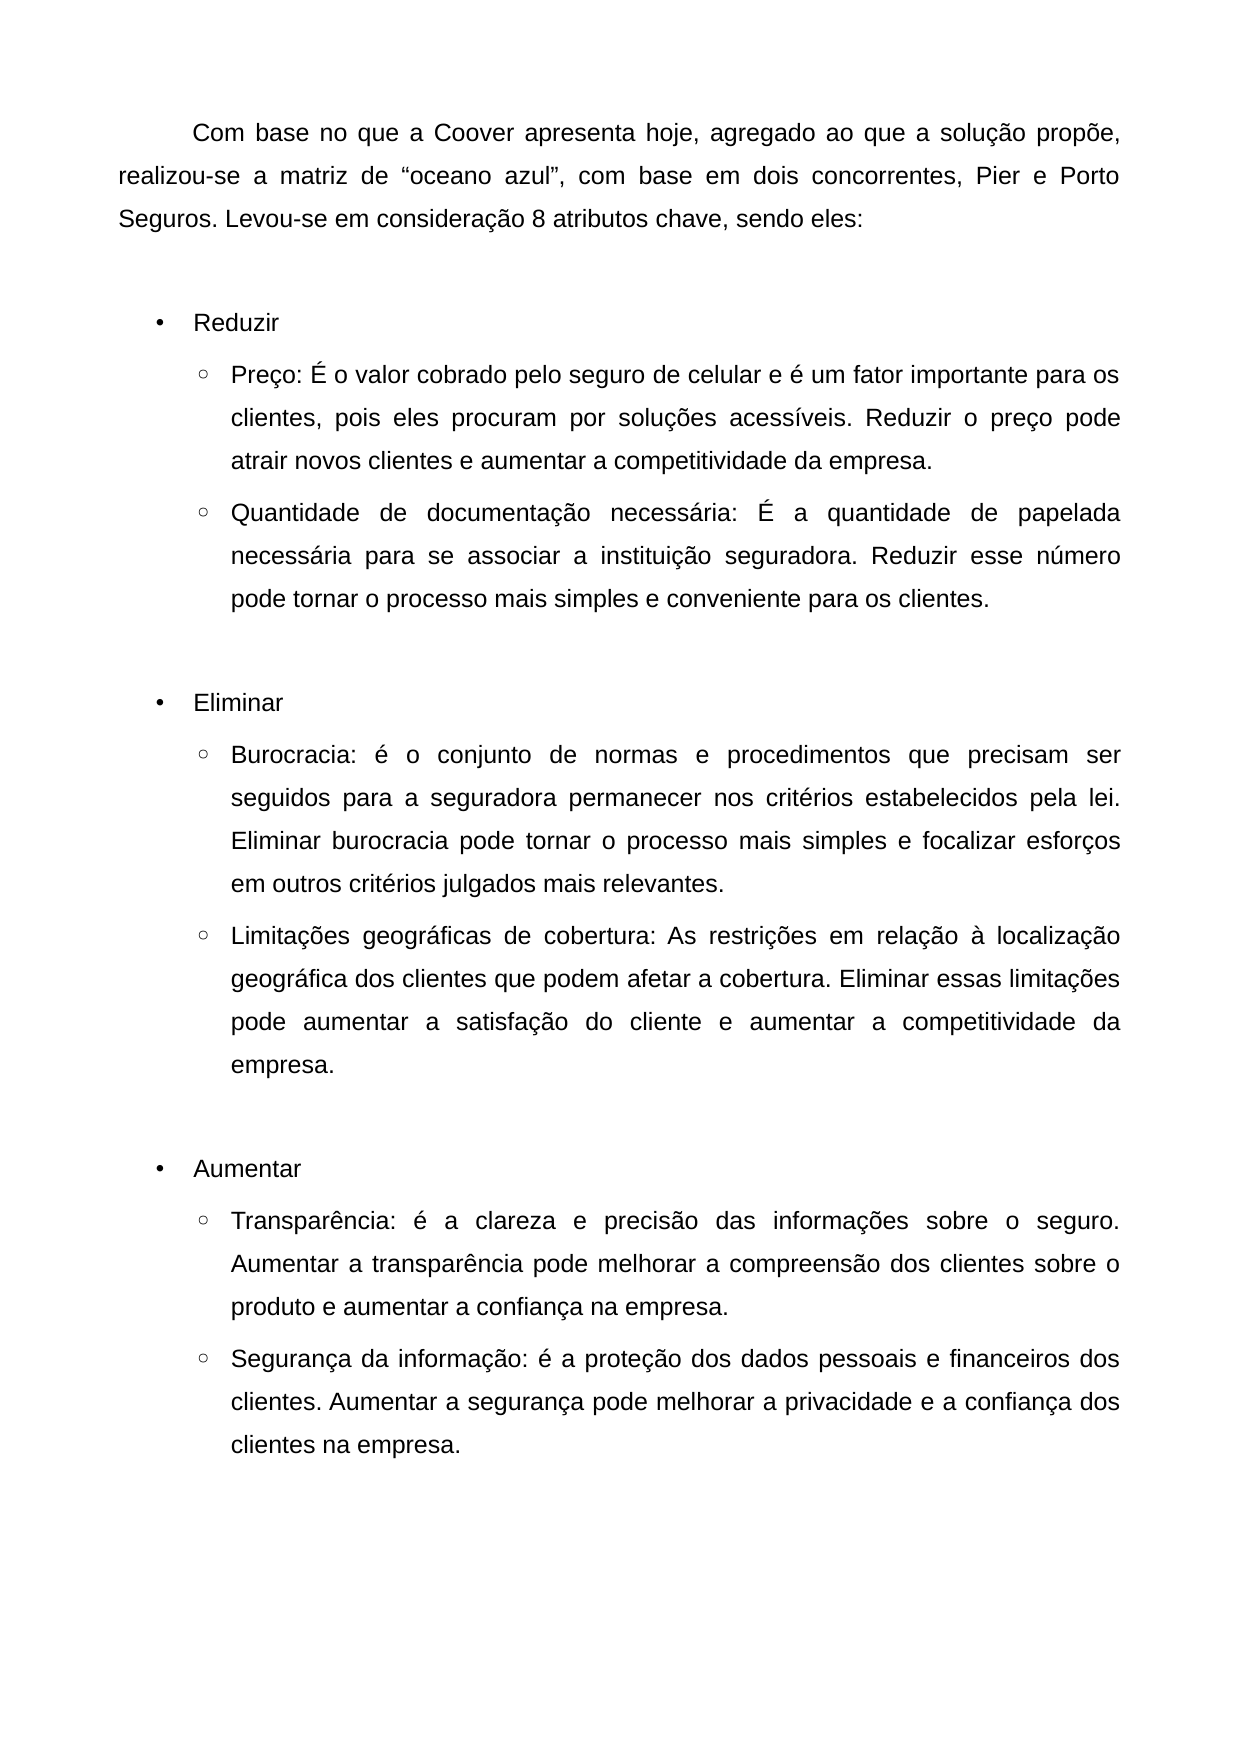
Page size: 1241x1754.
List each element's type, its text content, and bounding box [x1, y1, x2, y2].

list Reduzir [156, 308, 1122, 337]
text Com base no que a Coover apresenta hoje, agregado ao que a solução propõe, realizou-se a matriz de “oceano azul”, com base em dois concorrentes, Pier e Porto Seguros. Levou-se em consideração 8 atributos chave, sendo eles: [118, 118, 1122, 233]
list Limitações geográficas de cobertura: As restrições em relação à localização geográfica dos clientes que podem afetar a cobertura. Eliminar essas limitações pode aumentar a satisfação do cliente e aumentar a competitividade da empresa. [193, 921, 1122, 1079]
list Preço: É o valor cobrado pelo seguro de celular e é um fator importante para os clientes, pois eles procuram por soluções acessíveis. Reduzir o preço pode atrair novos clientes e aumentar a competitividade da empresa. [193, 360, 1122, 475]
list Eliminar [156, 688, 1122, 717]
list Aumentar [156, 1154, 1122, 1183]
list Segurança da informação: é a proteção dos dados pessoais e financeiros dos clientes. Aumentar a segurança pode melhorar a privacidade e a confiança dos clientes na empresa. [193, 1344, 1122, 1459]
list Transparência: é a clareza e precisão das informações sobre o seguro. Aumentar a transparência pode melhorar a compreensão dos clientes sobre o produto e aumentar a confiança na empresa. [193, 1206, 1122, 1321]
list Quantidade de documentação necessária: É a quantidade de papelada necessária para se associar a instituição seguradora. Reduzir esse número pode tornar o processo mais simples e conveniente para os clientes. [193, 498, 1122, 613]
list Burocracia: é o conjunto de normas e procedimentos que precisam ser seguidos para a seguradora permanecer nos critérios estabelecidos pela lei. Eliminar burocracia pode tornar o processo mais simples e focalizar esforços em outros critérios julgados mais relevantes. [193, 740, 1122, 898]
